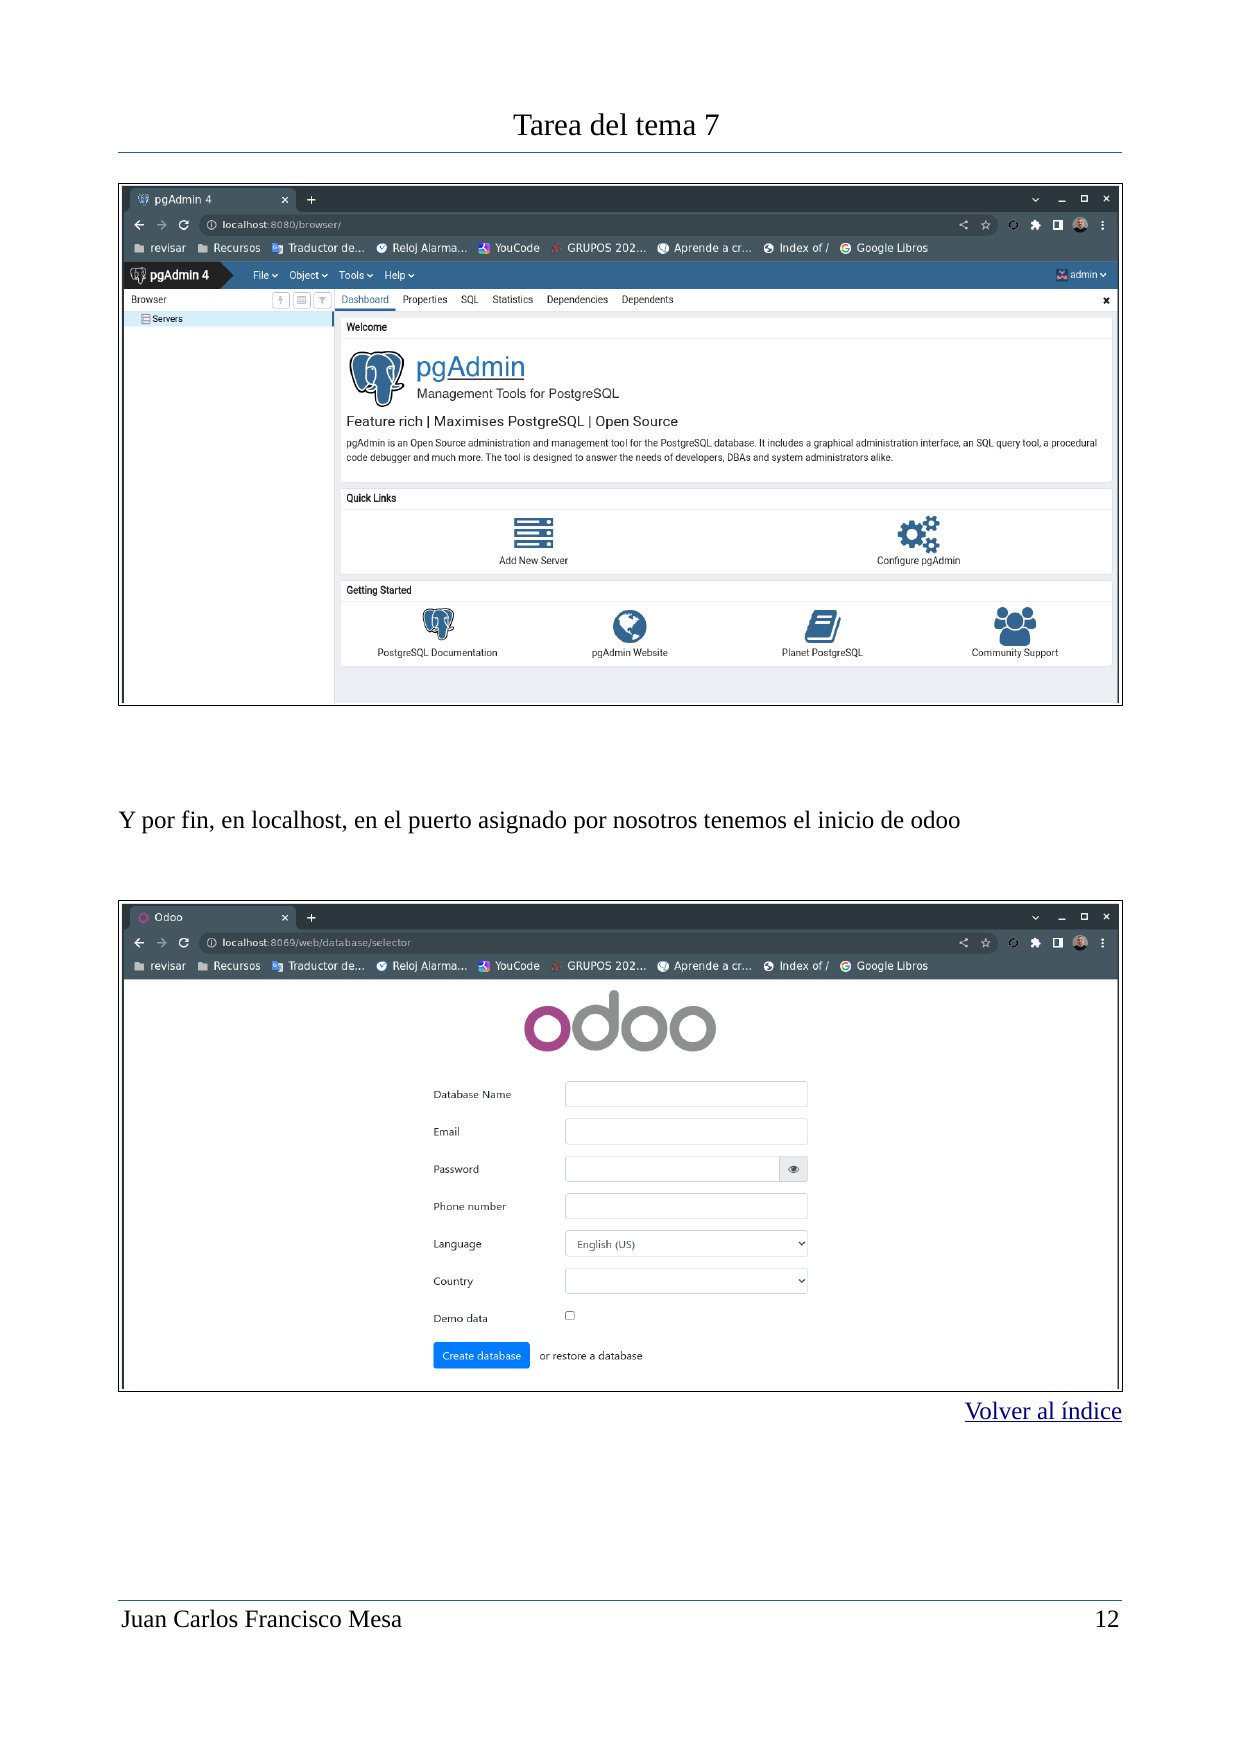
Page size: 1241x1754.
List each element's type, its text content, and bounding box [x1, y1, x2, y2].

text [119, 901, 1122, 1391]
text Volver al índice [118, 1392, 1122, 1425]
text Y por fin, en localhost, en el puerto asignado por nosotros tenemos el inicio de odoo [118, 805, 1122, 834]
picture [121, 903, 1119, 1389]
picture [121, 185, 1119, 703]
